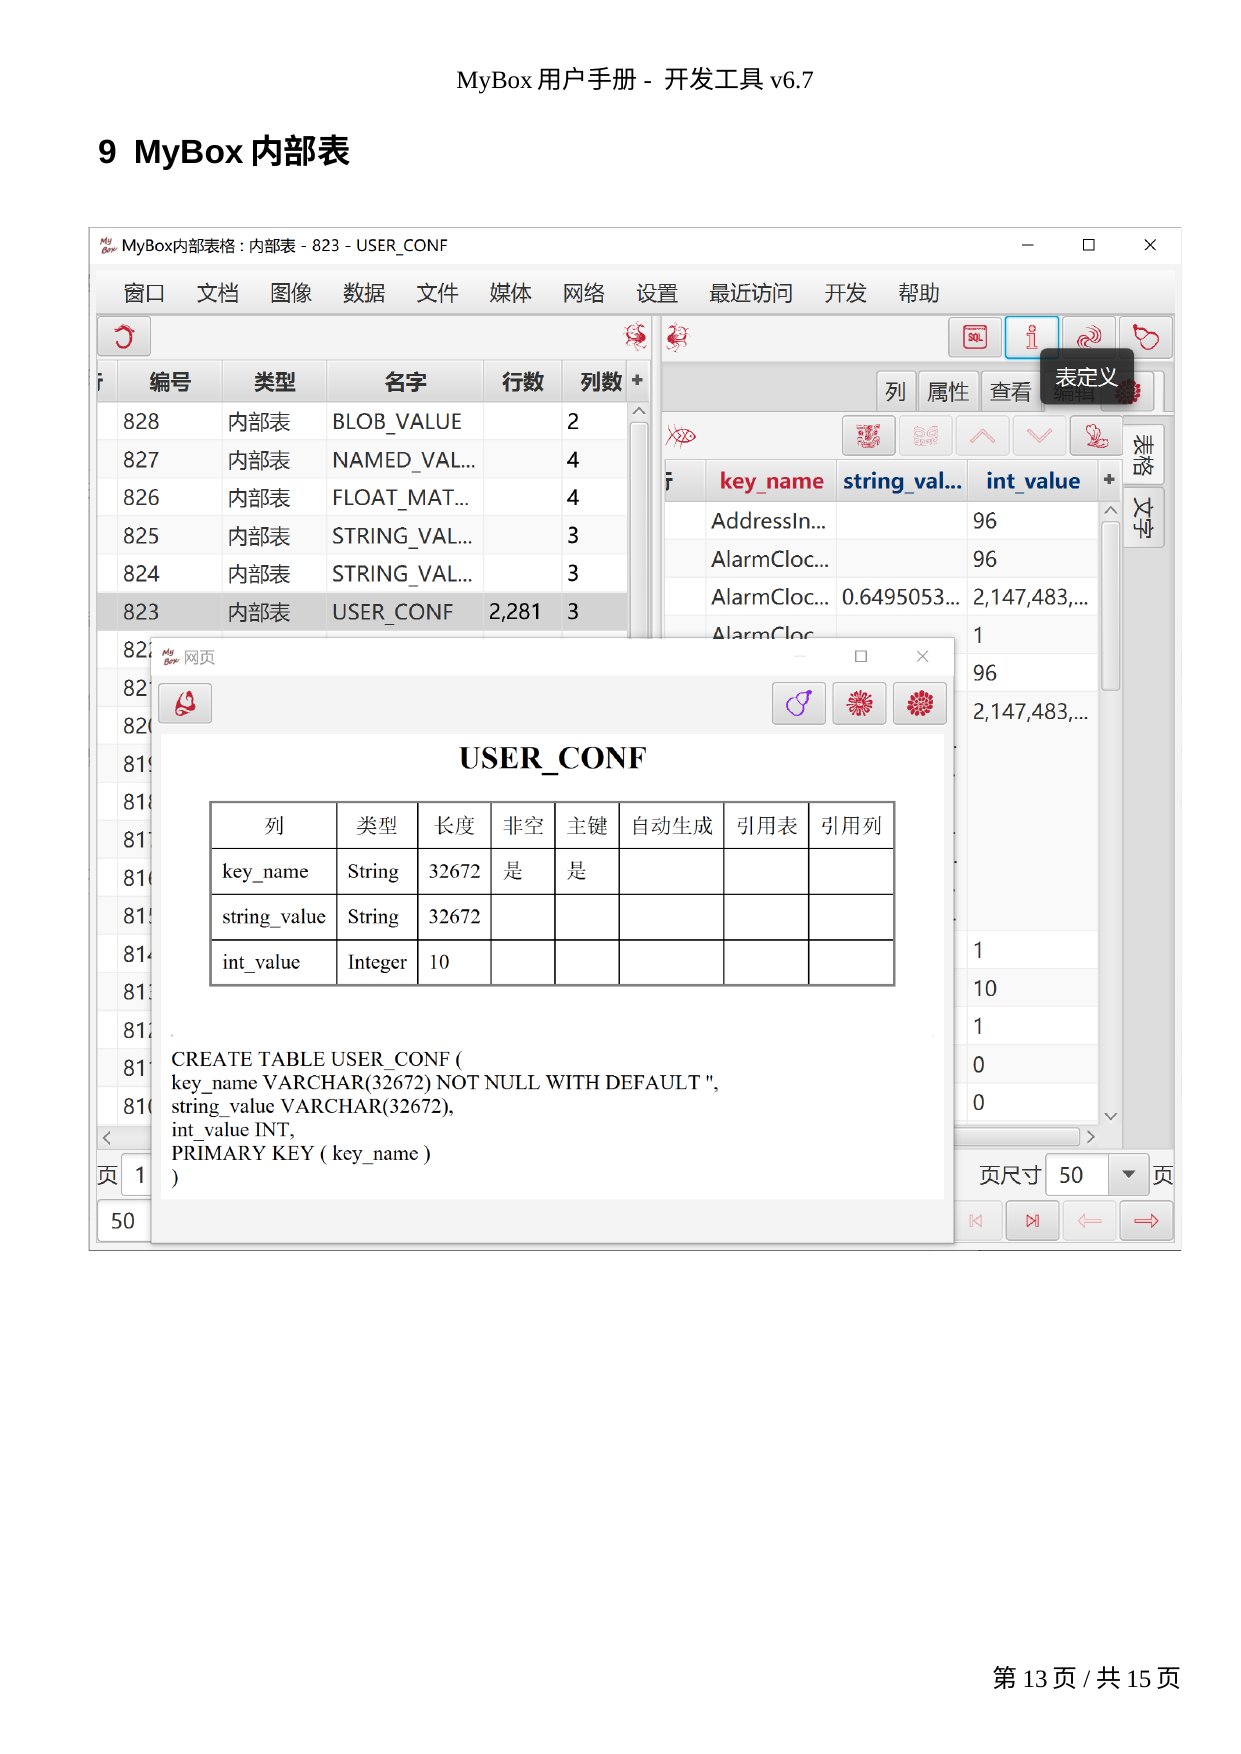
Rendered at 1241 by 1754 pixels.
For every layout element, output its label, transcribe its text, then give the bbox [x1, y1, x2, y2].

picture [88, 227, 1182, 1251]
subtitle MyBox内部表 [88, 125, 1181, 173]
